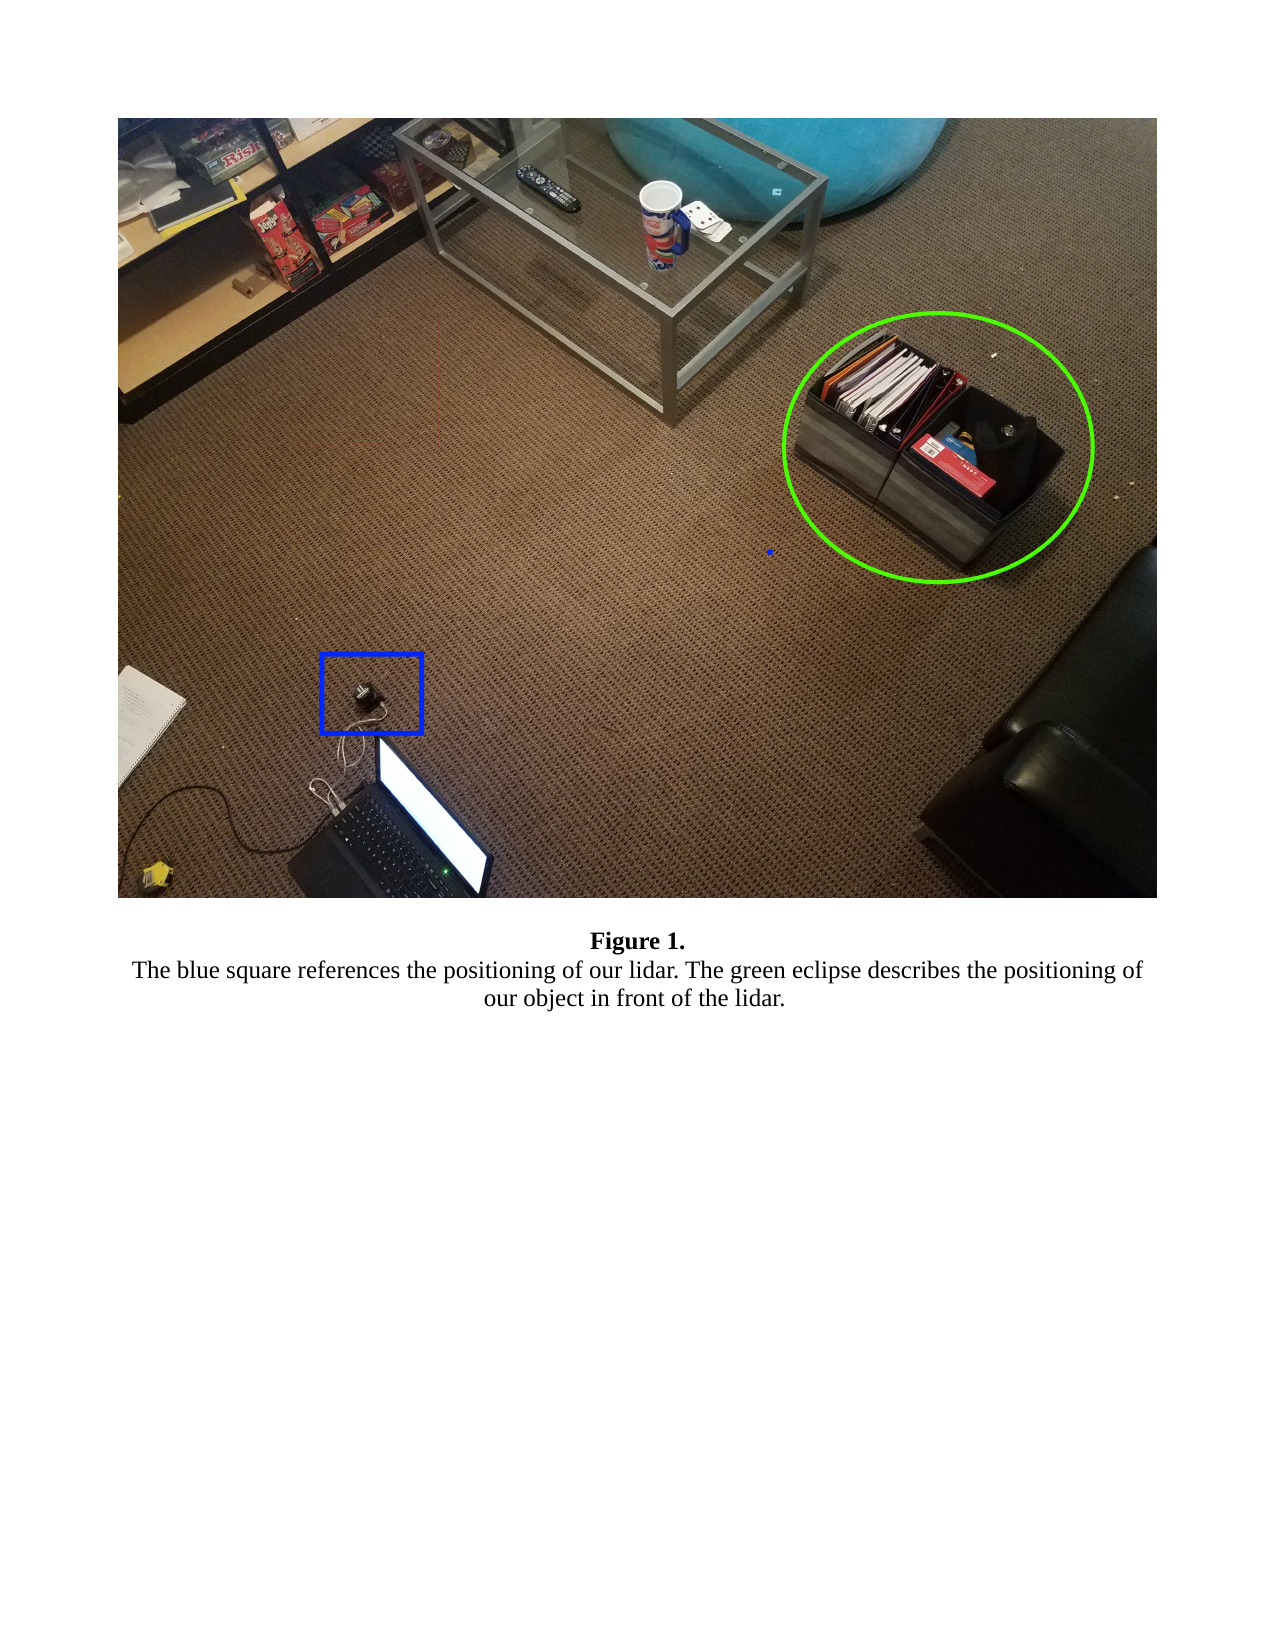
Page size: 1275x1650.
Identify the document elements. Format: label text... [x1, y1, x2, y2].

picture [118, 118, 1157, 898]
text The blue square references the positioning of our lidar. The green eclipse describes the positioning of our object in front of the lidar. [118, 955, 1157, 1012]
text Figure 1. [118, 926, 1157, 955]
